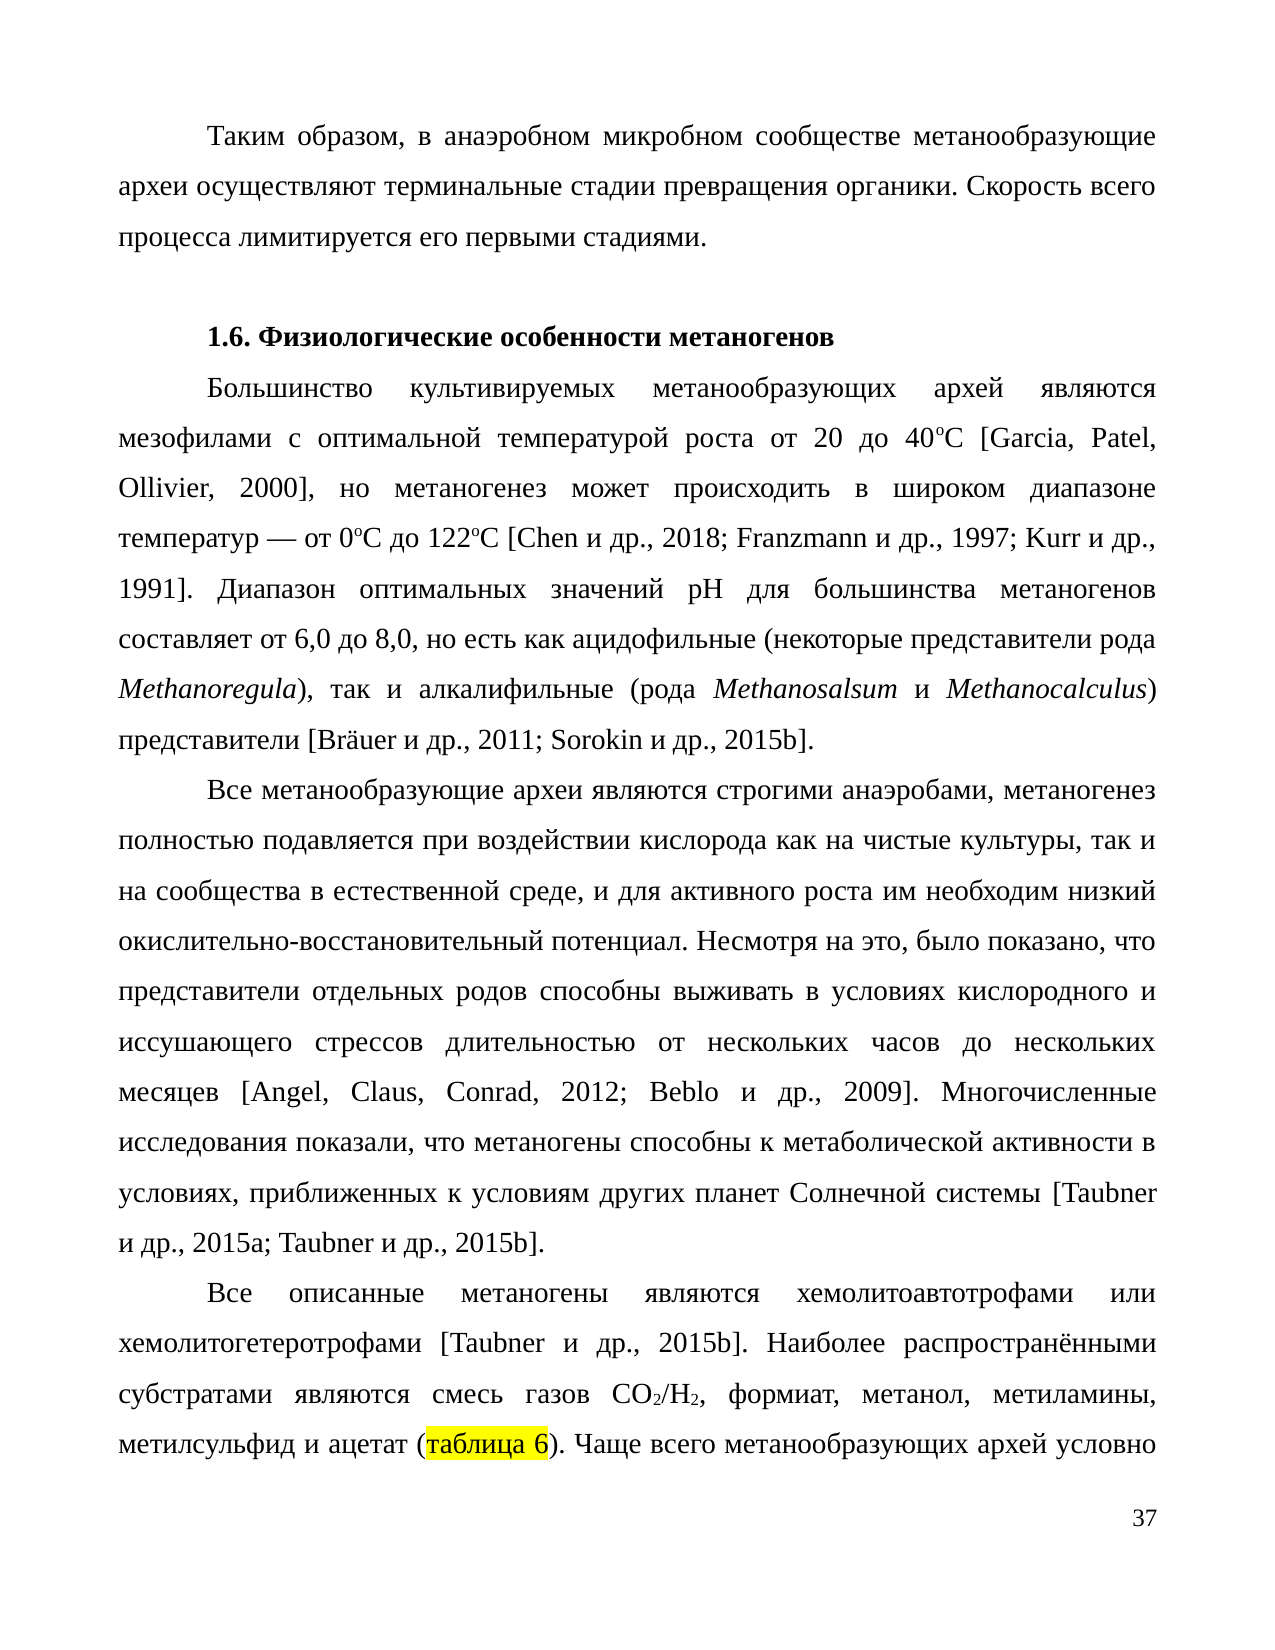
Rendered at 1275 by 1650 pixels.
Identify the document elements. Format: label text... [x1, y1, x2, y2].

text Таким образом, в анаэробном микробном сообществе метанообразующие археи осуществляют терминальные стадии превращения органики. Скорость всего процесса лимитируется его первыми стадиями. [118, 118, 1157, 252]
text Большинство культивируемых метанообразующих архей являются мезофилами с оптимальной температурой роста от 20 до 40oC [Garcia, Patel, Ollivier, 2000]⁠, но метаногенез может происходить в широком диапазоне температур — от 0oC до 122oC [Chen и др., 2018; Franzmann и др., 1997; Kurr и др., 1991]⁠. Диапазон оптимальных значений pH для большинства метаногенов составляет от 6,0 до 8,0, но есть как ацидофильные (некоторые представители рода Methanoregula), так и алкалифильные (рода Methanosalsum и Methanocalculus) представители [Bräuer и др., 2011; Sorokin и др., 2015b]⁠. [118, 370, 1157, 755]
text Все метанообразующие археи являются строгими анаэробами, метаногенез полностью подавляется при воздействии кислорода как на чистые культуры, так и на сообщества в естественной среде, и для активного роста им необходим низкий окислительно-восстановительный потенциал. Несмотря на это, было показано, что представители отдельных родов способны выживать в условиях кислородного и иссушающего стрессов длительностью от нескольких часов до нескольких месяцев [Angel, Claus, Conrad, 2012; Beblo и др., 2009]⁠. Многочисленные исследования показали, что метаногены способны к метаболической активности в условиях, приближенных к условиям других планет Солнечной системы [Taubner и др., 2015a; Taubner и др., 2015b]⁠. [118, 772, 1157, 1258]
text Все описанные метаногены являются хемолитоавтотрофами или хемолитогетеротрофами [Taubner и др., 2015b]⁠. Наиболее распространёнными субстратами являются смесь газов CO2/H2, формиат, метанол, метиламины, метилсульфид и ацетат (таблица 6). Чаще всего метанообразующих архей условно [118, 1275, 1157, 1460]
subtitle 1.6. Физиологические особенности метаногенов [118, 319, 1157, 353]
